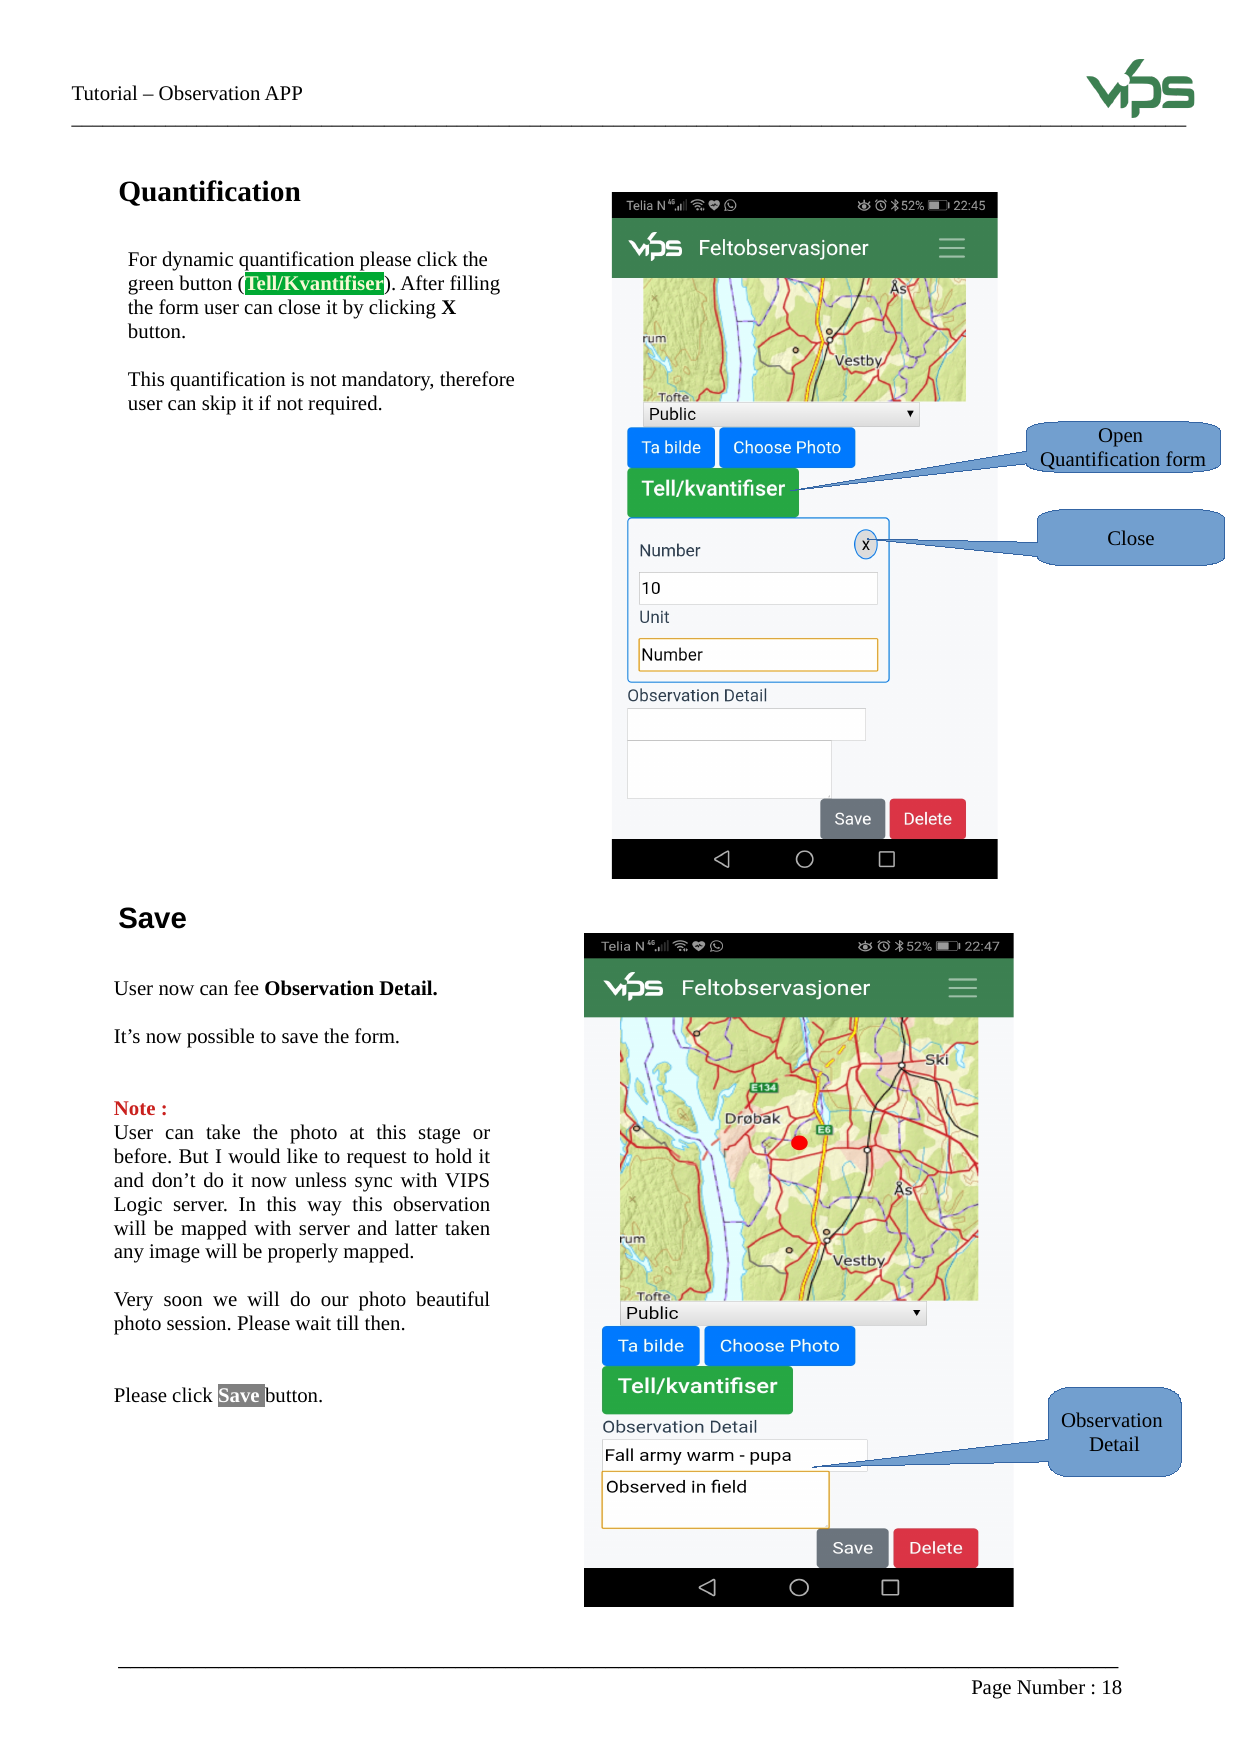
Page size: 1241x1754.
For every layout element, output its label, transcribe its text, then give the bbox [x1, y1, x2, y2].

subtitle Save [118, 901, 1122, 935]
picture [584, 933, 1014, 1607]
picture [611, 192, 998, 879]
picture [1086, 59, 1195, 118]
subtitle Quantification [118, 174, 1122, 208]
